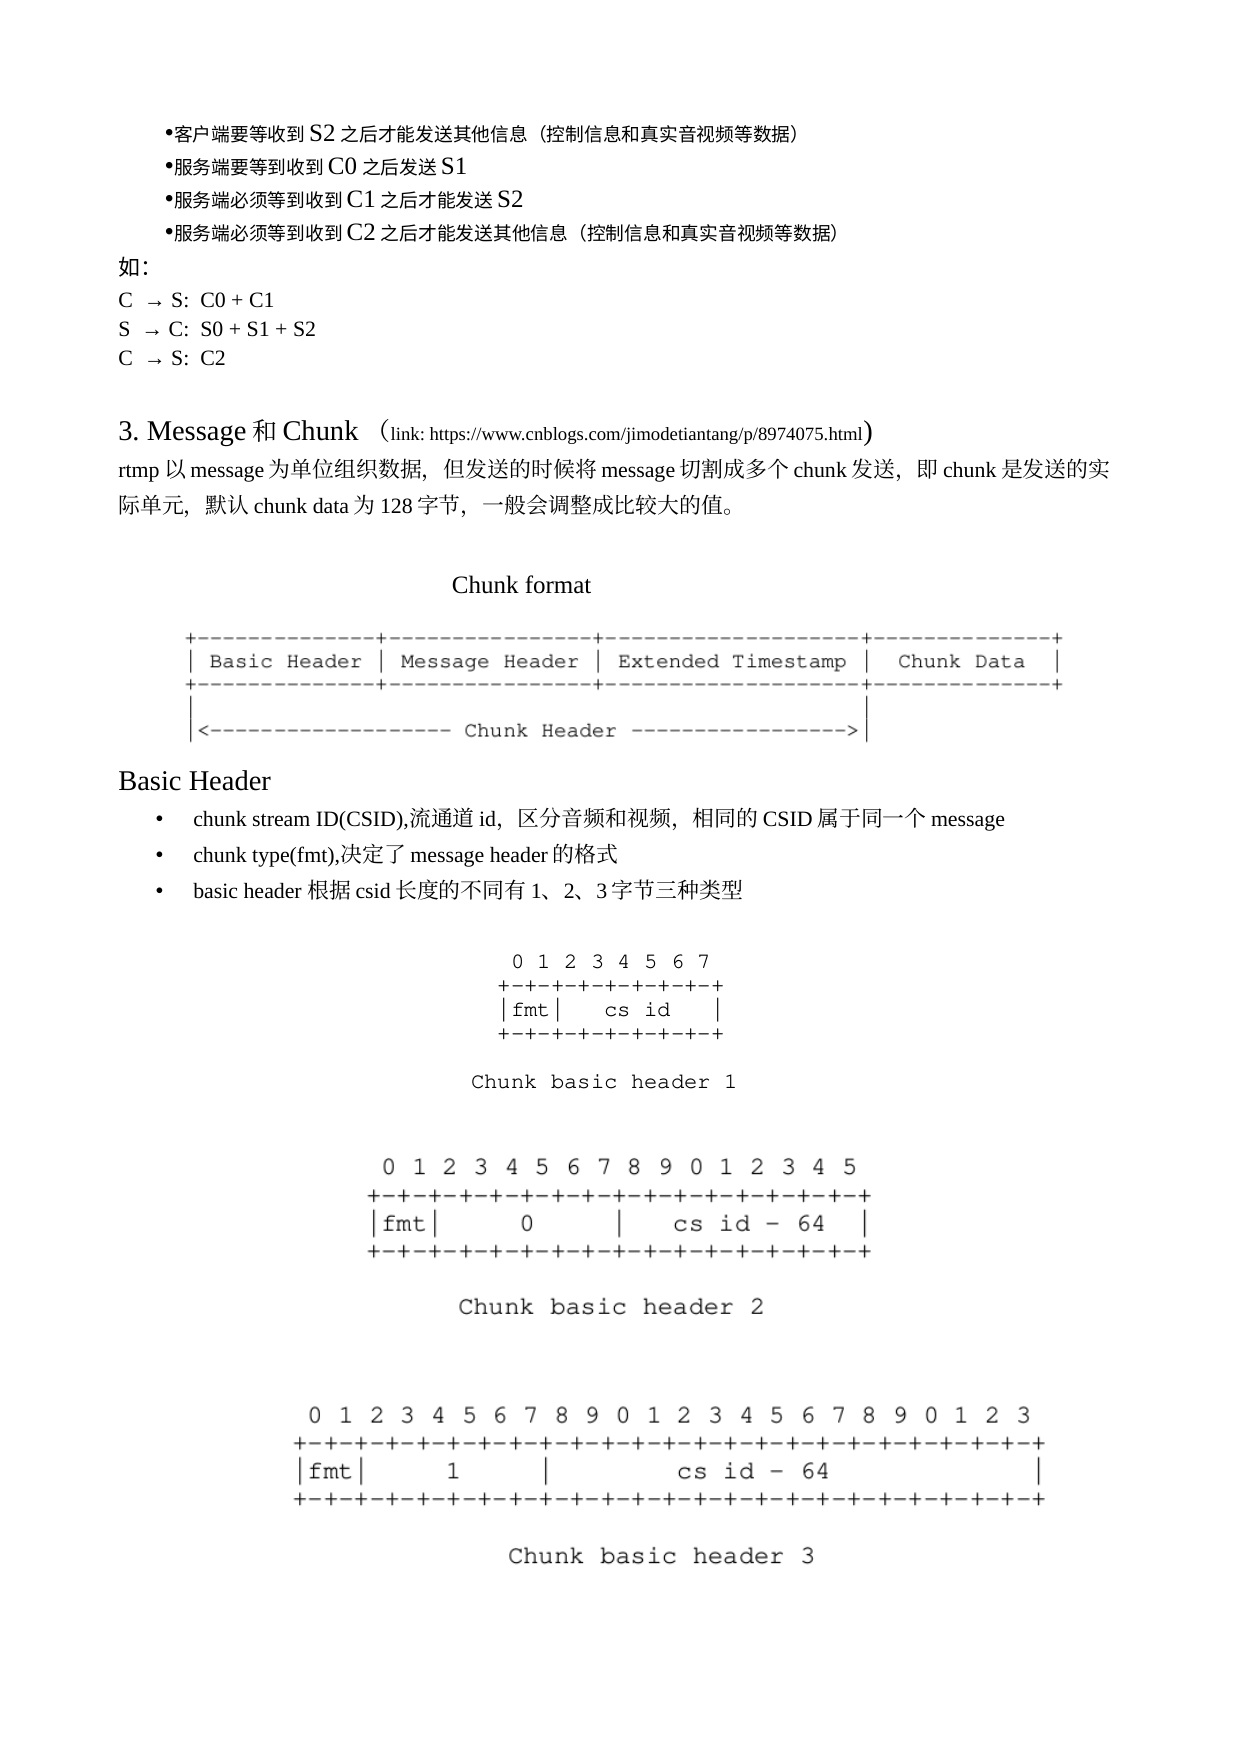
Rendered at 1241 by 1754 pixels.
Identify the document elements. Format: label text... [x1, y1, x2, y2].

picture [440, 926, 755, 1098]
text Basic Header [118, 763, 1122, 796]
picture [342, 1150, 887, 1329]
list 客户端要等收到S2之后才能发送其他信息（控制信息和真实⾳视频等数据） [118, 118, 1122, 147]
list basic header 根据csid长度的不同有1、2、3字节三种类型 [156, 873, 1122, 905]
list chunk stream ID(CSID),流通道id，区分音频和视频，相同的CSID属于同一个message [156, 801, 1122, 833]
list 服务端必须等到收到C2之后才能发送其他信息（控制信息和真实⾳视频等数据） [118, 217, 1122, 246]
text C → S: C0 + C1 [118, 287, 1122, 312]
list chunk type(fmt),决定了message header的格式 [156, 837, 1122, 869]
picture [275, 1396, 1061, 1576]
picture [181, 627, 1067, 747]
list 服务端要等到收到C0之后发送S1 [118, 151, 1122, 180]
text 如： [118, 250, 1122, 282]
text C → S: C2 [118, 344, 1122, 370]
list 服务端必须等到收到C1之后才能发送S2 [118, 184, 1122, 213]
text rtmp以message为单位组织数据，但发送的时候将message切割成多个chunk发送，即chunk是发送的实际单元，默认chunk data为128字节，一般会调整成比较大的值。 [118, 452, 1122, 520]
text 3. Message和Chunk （link: https://www.cnblogs.com/jimodetiantang/p/8974075.html) [118, 411, 1122, 447]
text S → C: S0 + S1 + S2 [118, 316, 1122, 341]
